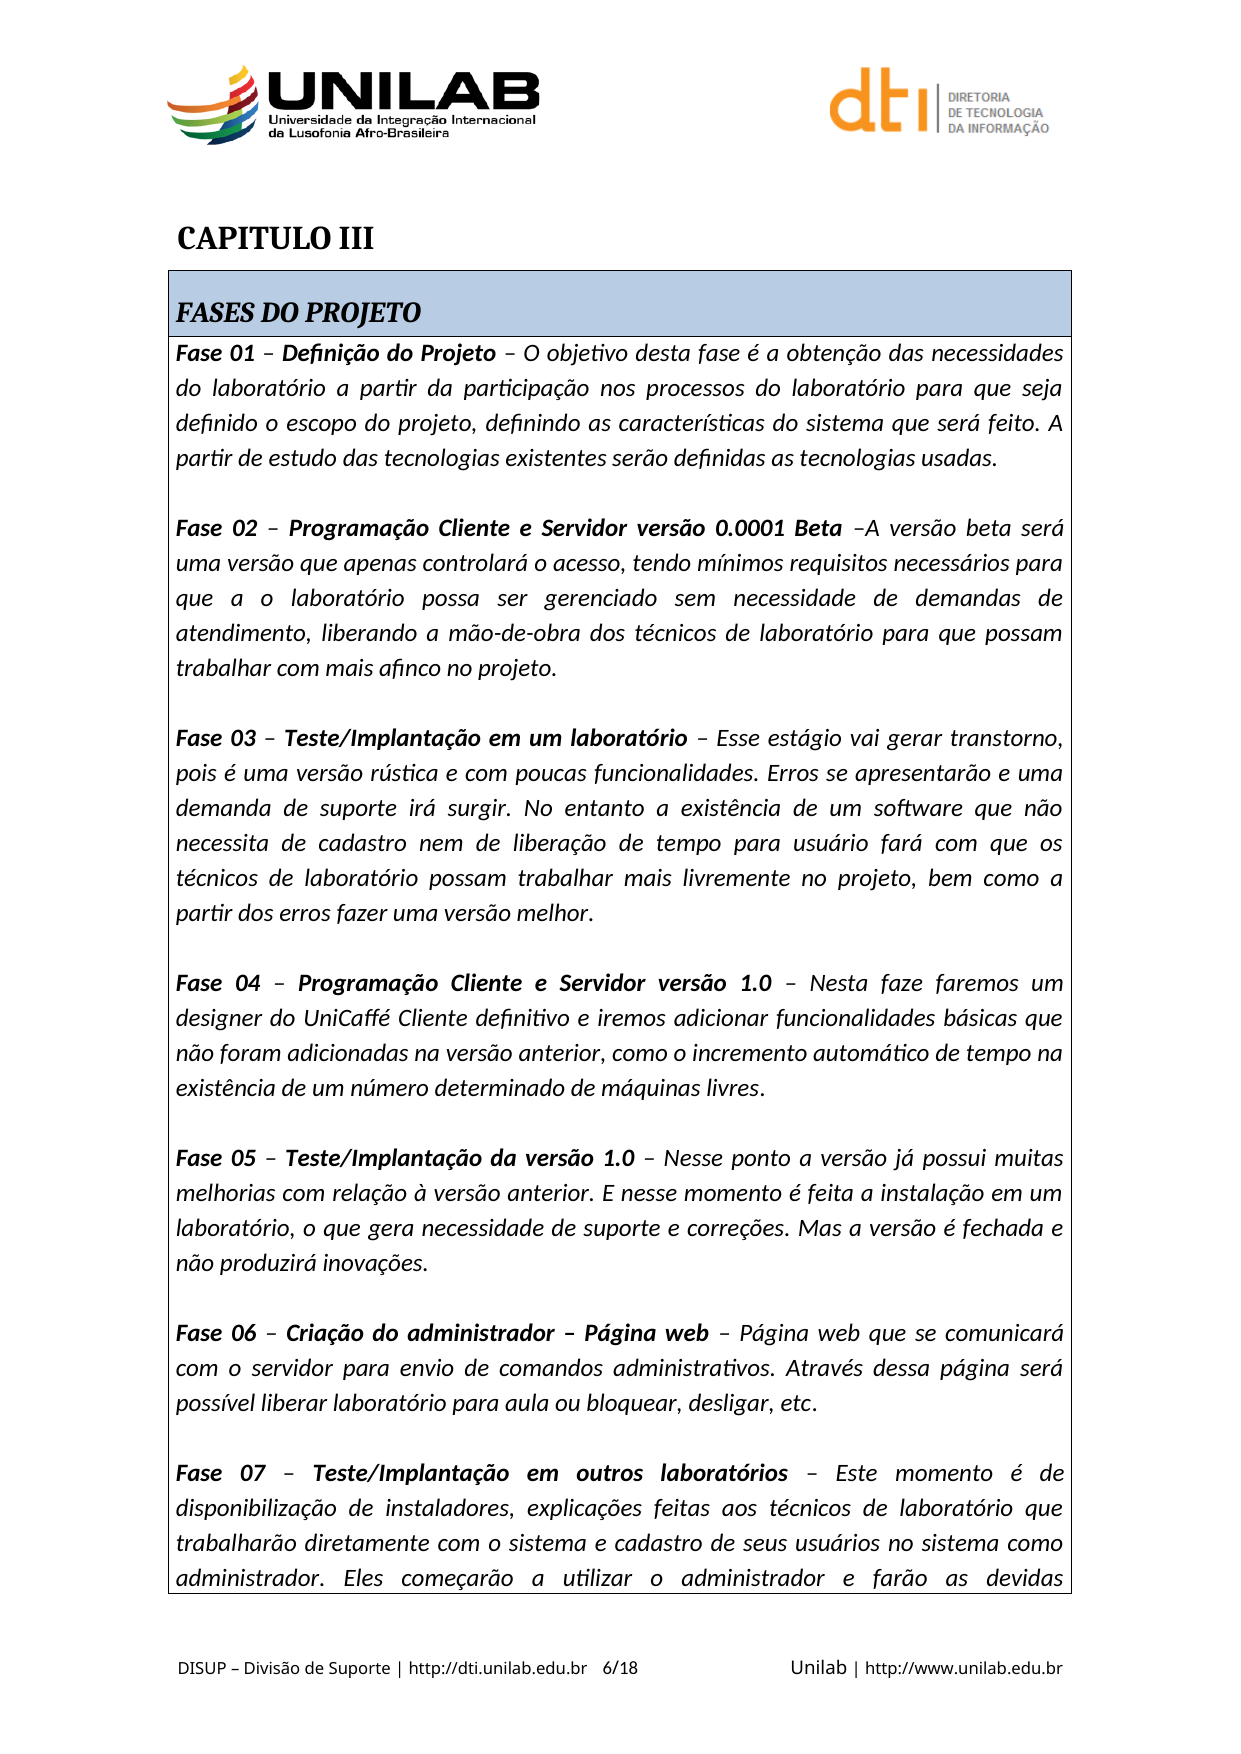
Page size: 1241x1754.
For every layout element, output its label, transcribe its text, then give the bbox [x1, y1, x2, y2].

table_header FASES DO PROJETO [169, 271, 1071, 336]
picture [829, 56, 1057, 145]
table_cell Fase 01 – Definição do Projeto – O objetivo desta fase é a obtenção das necessidades do laboratório a partir da participação nos processos do laboratório para que seja definido o escopo do projeto, definindo as características do sistema que será feito. A partir de estudo das tecnologias existentes serão definidas as tecnologias usadas. Fase 02 – Programação Cliente e Servidor versão 0.0001 Beta –A versão beta será uma versão que apenas controlará o acesso, tendo mínimos requisitos necessários para que a o laboratório possa ser gerenciado sem necessidade de demandas de atendimento, liberando a mão-de-obra dos técnicos de laboratório para que possam trabalhar com mais afinco no projeto. Fase 03 – Teste/Implantação em um laboratório – Esse estágio vai gerar transtorno, pois é uma versão rústica e com poucas funcionalidades. Erros se apresentarão e uma demanda de suporte irá surgir. No entanto a existência de um software que não necessita de cadastro nem de liberação de tempo para usuário fará com que os técnicos de laboratório possam trabalhar mais livremente no projeto, bem como a partir dos erros fazer uma versão melhor. Fase 04 – Programação Cliente e Servidor versão 1.0 – Nesta faze faremos um designer do UniCaffé Cliente definitivo e iremos adicionar funcionalidades básicas que não foram adicionadas na versão anterior, como o incremento automático de tempo na existência de um número determinado de máquinas livres. Fase 05 – Teste/Implantação da versão 1.0 – Nesse ponto a versão já possui muitas melhorias com relação à versão anterior. E nesse momento é feita a instalação em um laboratório, o que gera necessidade de suporte e correções. Mas a versão é fechada e não produzirá inovações. Fase 06 – Criação do administrador – Página web – Página web que se comunicará com o servidor para envio de comandos administrativos. Através dessa página será possível liberar laboratório para aula ou bloquear, desligar, etc. Fase 07 – Teste/Implantação em outros laboratórios – Este momento é de disponibilização de instaladores, explicações feitas aos técnicos de laboratório que trabalharão diretamente com o sistema e cadastro de seus usuários no sistema como administrador. Eles começarão a utilizar o administrador e farão as devidas [169, 337, 1071, 1592]
subtitle CAPITULO III [177, 220, 1063, 258]
